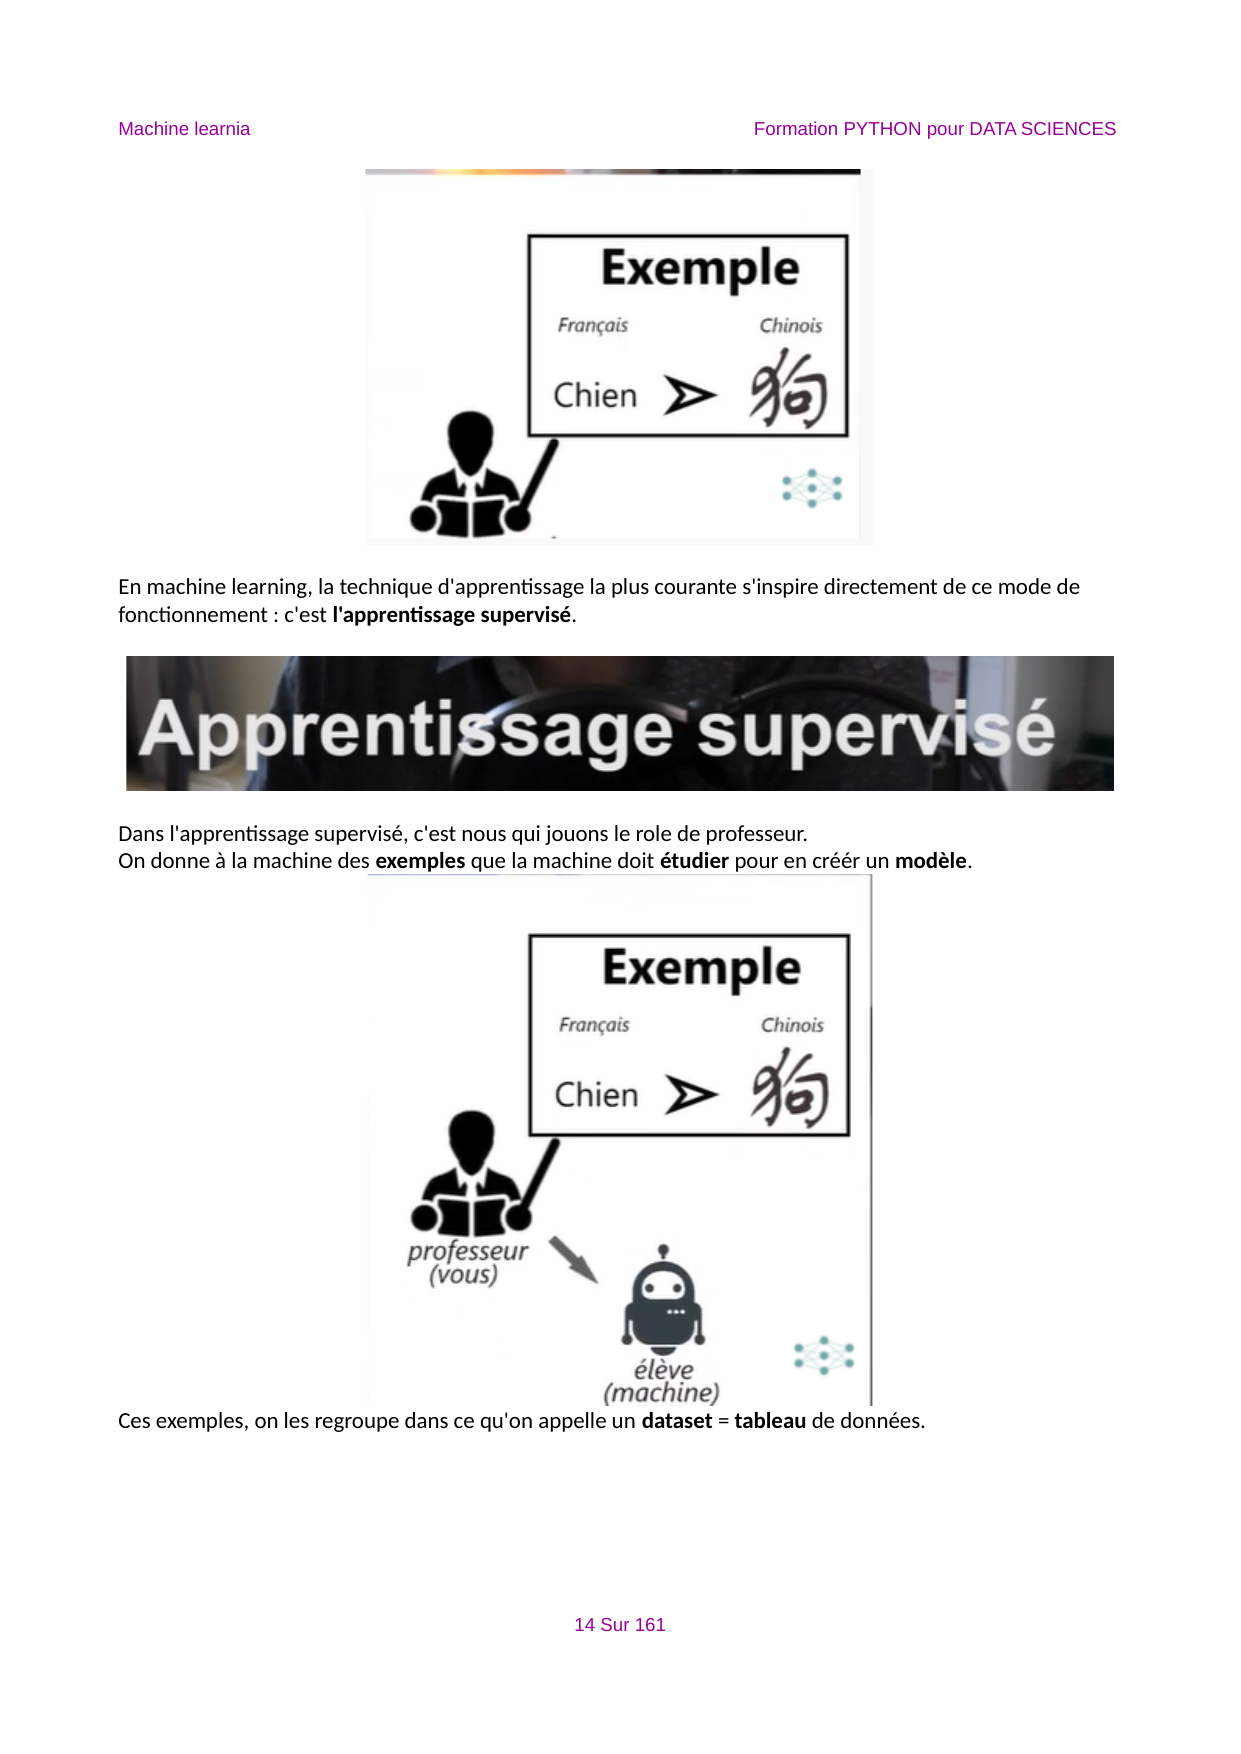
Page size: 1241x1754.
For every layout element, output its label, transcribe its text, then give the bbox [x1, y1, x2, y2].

text En machine learning, la technique d'apprentissage la plus courante s'inspire directement de ce mode de fonctionnement : c'est l'apprentissage supervisé. [118, 572, 1122, 628]
picture [365, 169, 875, 545]
text Ces exemples, on les regroupe dans ce qu'on appelle un dataset = tableau de données. [118, 1312, 1122, 1434]
text On donne à la machine des exemples que la machine doit étudier pour en créér un modèle. [118, 847, 1122, 875]
text Dans l'apprentissage supervisé, c'est nous qui jouons le role de professeur. [118, 819, 1122, 847]
picture [126, 656, 1114, 791]
picture [367, 874, 873, 1406]
